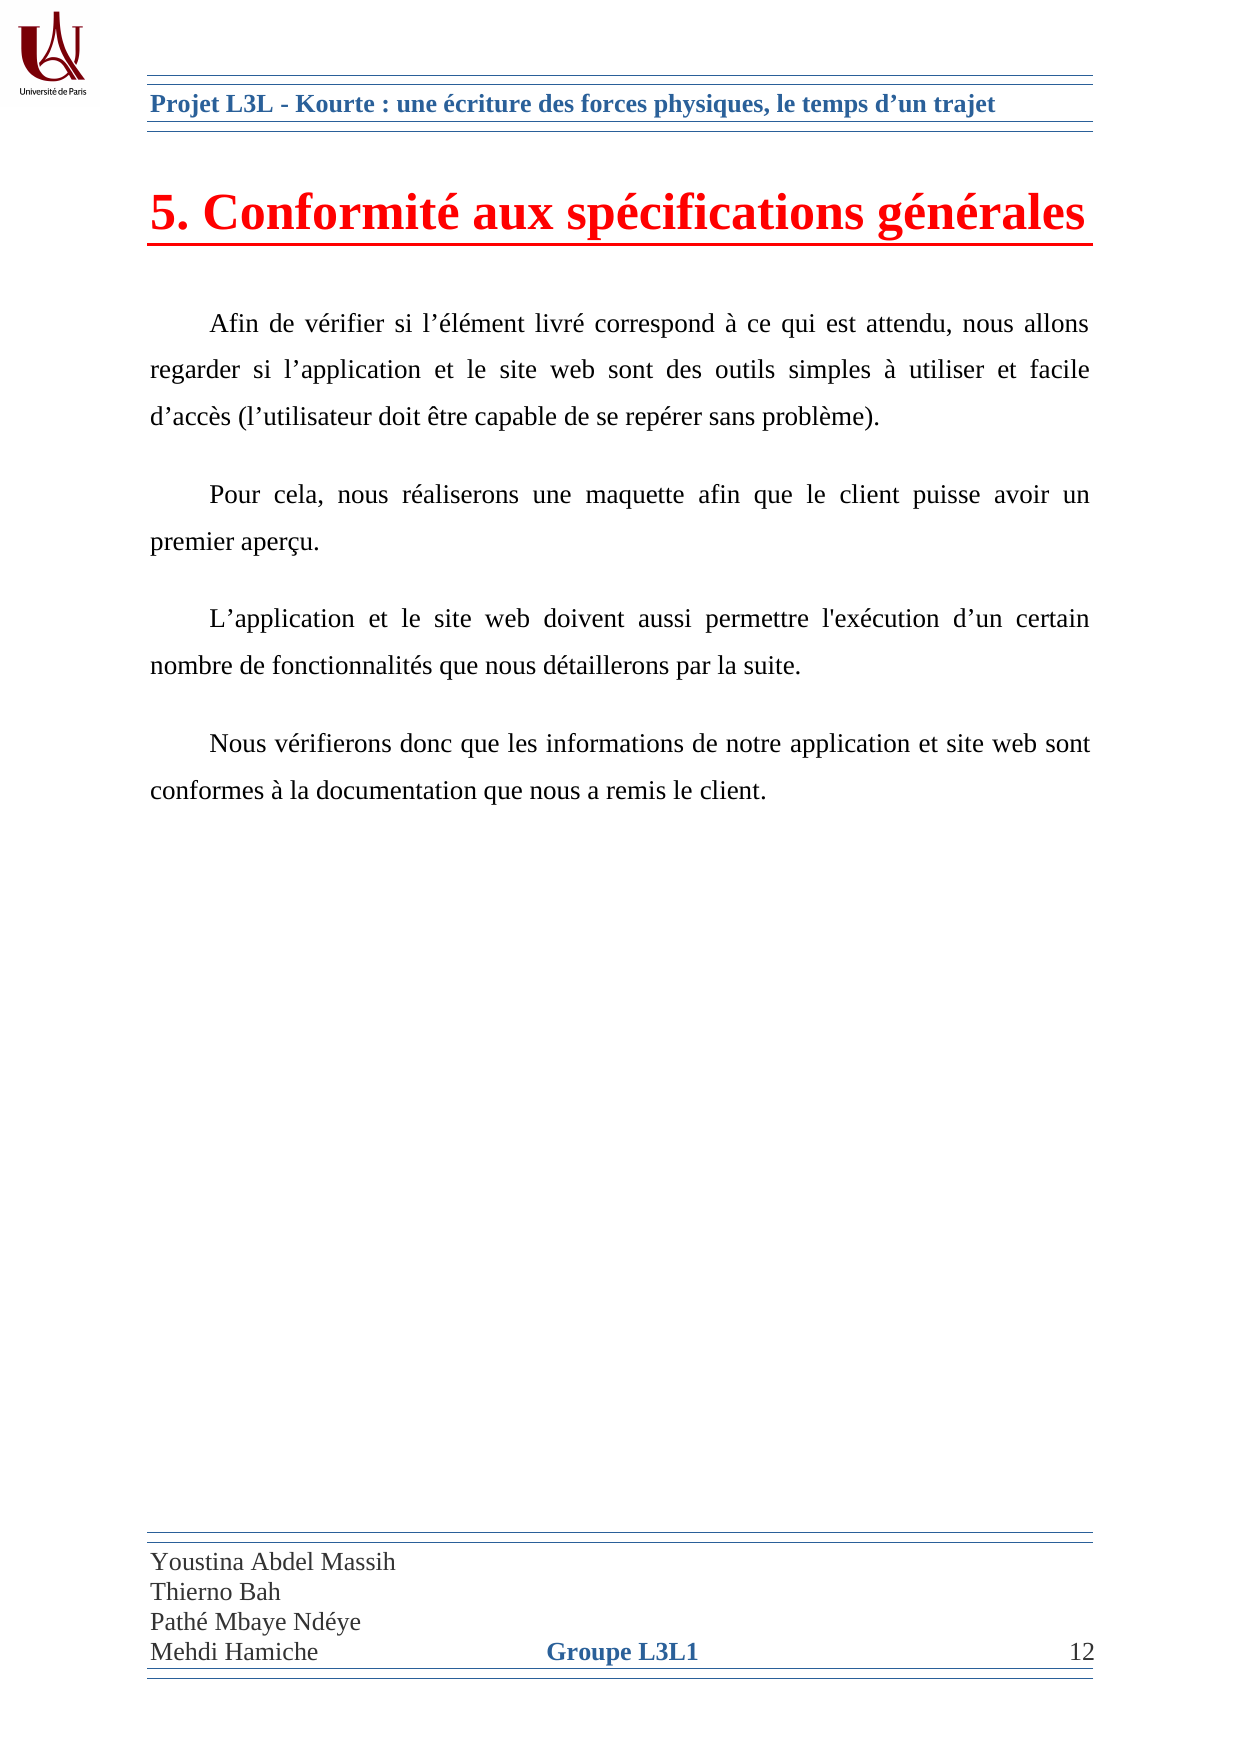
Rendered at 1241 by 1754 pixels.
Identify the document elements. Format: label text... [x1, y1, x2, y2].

picture [0, 0, 101, 107]
text Pour cela, nous réaliserons une maquette afin que le client puisse avoir un premier aperçu. [150, 478, 1090, 556]
subtitle 5. Conformité aux spécifications générales [147, 178, 1093, 243]
text L’application et le site web doivent aussi permettre l'exécution d’un certain nombre de fonctionnalités que nous détaillerons par la suite. [150, 603, 1090, 680]
text Nous vérifierons donc que les informations de notre application et site web sont conformes à la documentation que nous a remis le client. [150, 727, 1090, 805]
text Afin de vérifier si l’élément livré correspond à ce qui est attendu, nous allons regarder si l’application et le site web sont des outils simples à utiliser et facile d’accès (l’utilisateur doit être capable de se repérer sans problème). [150, 307, 1090, 431]
